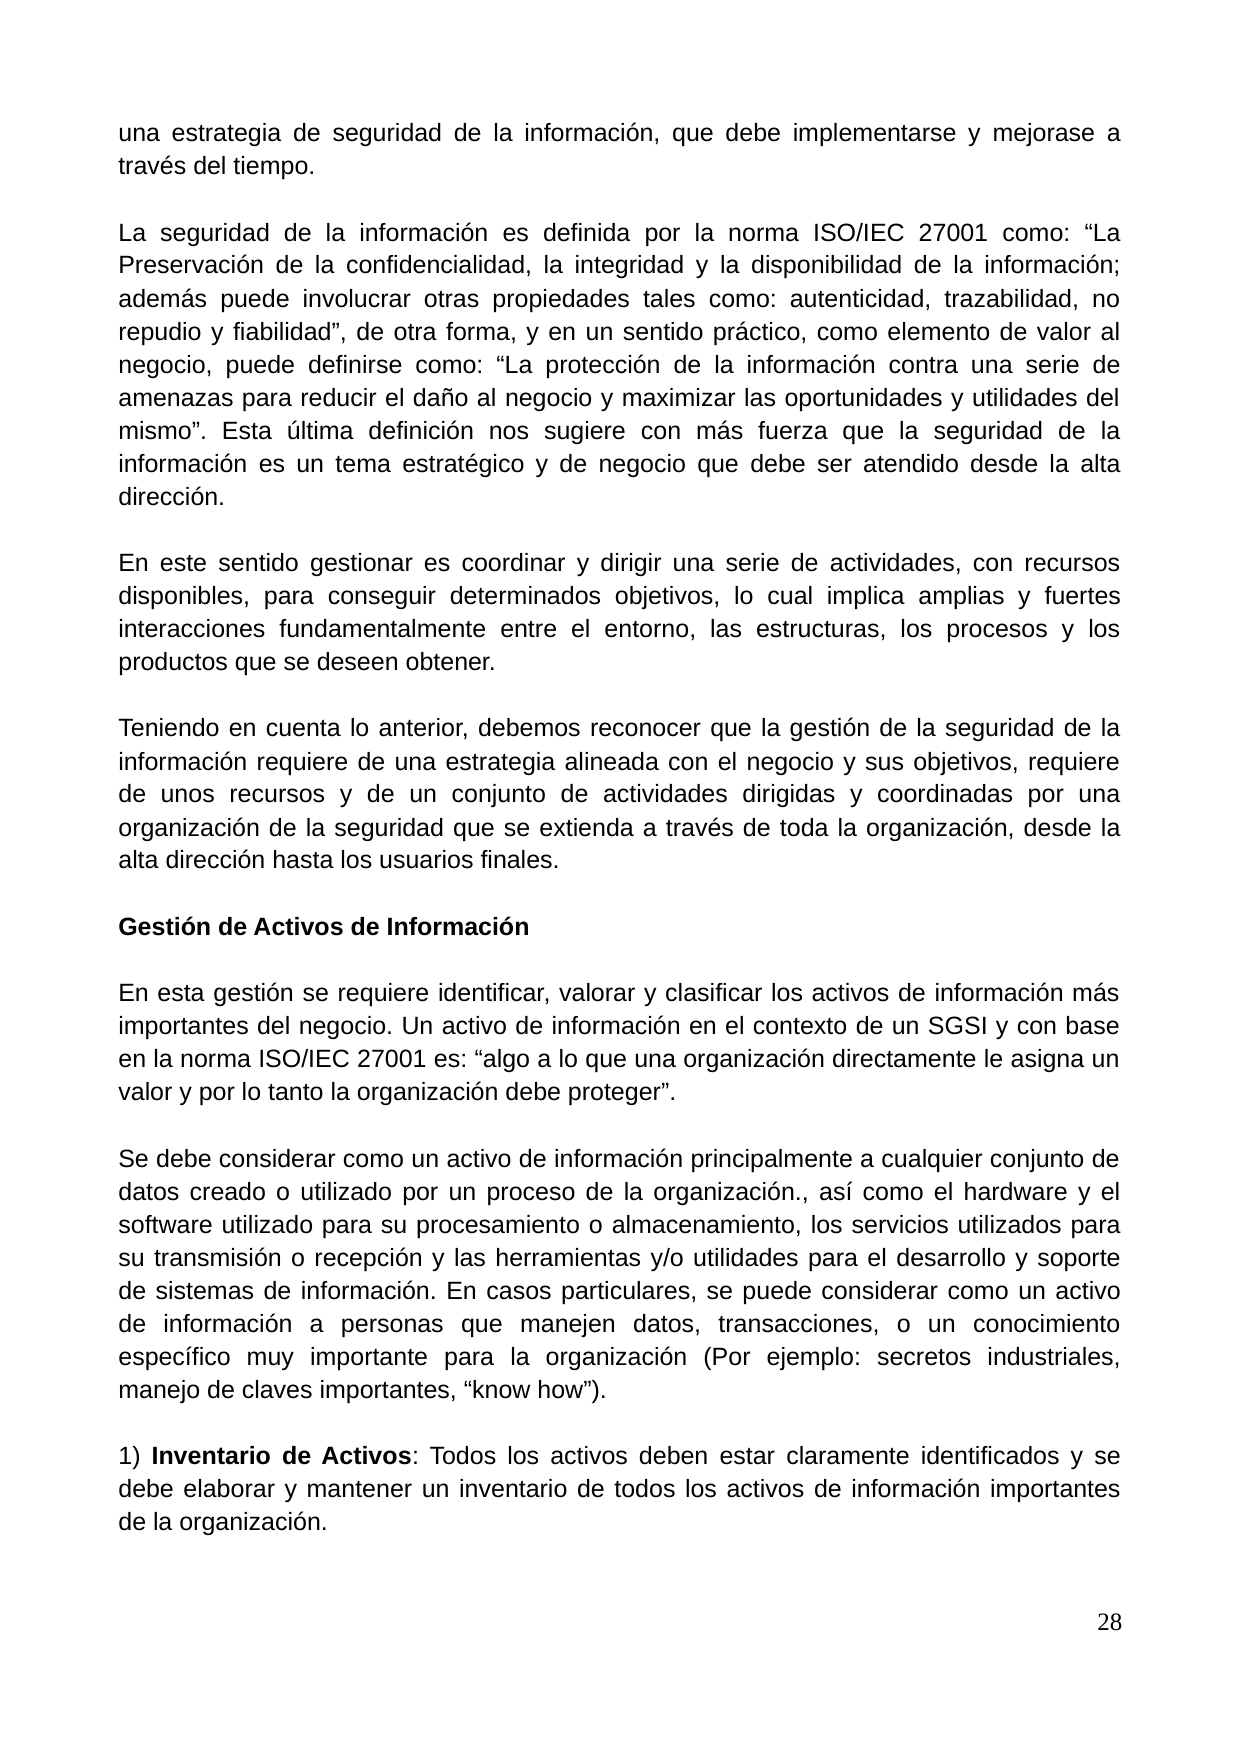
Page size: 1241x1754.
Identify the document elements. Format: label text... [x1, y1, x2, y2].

text En este sentido gestionar es coordinar y dirigir una serie de actividades, con recursos disponibles, para conseguir determinados objetivos, lo cual implica amplias y fuertes interacciones fundamentalmente entre el entorno, las estructuras, los procesos y los productos que se deseen obtener. [118, 548, 1122, 676]
text Gestión de Activos de Información [118, 912, 1122, 941]
text 1) Inventario de Activos: Todos los activos deben estar claramente identificados y se debe elaborar y mantener un inventario de todos los activos de información importantes de la organización. [118, 1441, 1122, 1536]
text La seguridad de la información es definida por la norma ISO/IEC 27001 como: “La Preservación de la confidencialidad, la integridad y la disponibilidad de la información; además puede involucrar otras propiedades tales como: autenticidad, trazabilidad, no repudio y fiabilidad”, de otra forma, y en un sentido práctico, como elemento de valor al negocio, puede definirse como: “La protección de la información contra una serie de amenazas para reducir el daño al negocio y maximizar las oportunidades y utilidades del mismo”. Esta última definición nos sugiere con más fuerza que la seguridad de la información es un tema estratégico y de negocio que debe ser atendido desde la alta dirección. [118, 217, 1122, 510]
text En esta gestión se requiere identificar, valorar y clasificar los activos de información más importantes del negocio. Un activo de información en el contexto de un SGSI y con base en la norma ISO/IEC 27001 es: “algo a lo que una organización directamente le asigna un valor y por lo tanto la organización debe proteger”. [118, 978, 1122, 1106]
text una estrategia de seguridad de la información, que debe implementarse y mejorase a través del tiempo. [118, 118, 1122, 180]
text Teniendo en cuenta lo anterior, debemos reconocer que la gestión de la seguridad de la información requiere de una estrategia alineada con el negocio y sus objetivos, requiere de unos recursos y de un conjunto de actividades dirigidas y coordinadas por una organización de la seguridad que se extienda a través de toda la organización, desde la alta dirección hasta los usuarios finales. [118, 713, 1122, 874]
text Se debe considerar como un activo de información principalmente a cualquier conjunto de datos creado o utilizado por un proceso de la organización., así como el hardware y el software utilizado para su procesamiento o almacenamiento, los servicios utilizados para su transmisión o recepción y las herramientas y/o utilidades para el desarrollo y soporte de sistemas de información. En casos particulares, se puede considerar como un activo de información a personas que manejen datos, transacciones, o un conocimiento específico muy importante para la organización (Por ejemplo: secretos industriales, manejo de claves importantes, “know how”). [118, 1144, 1122, 1403]
